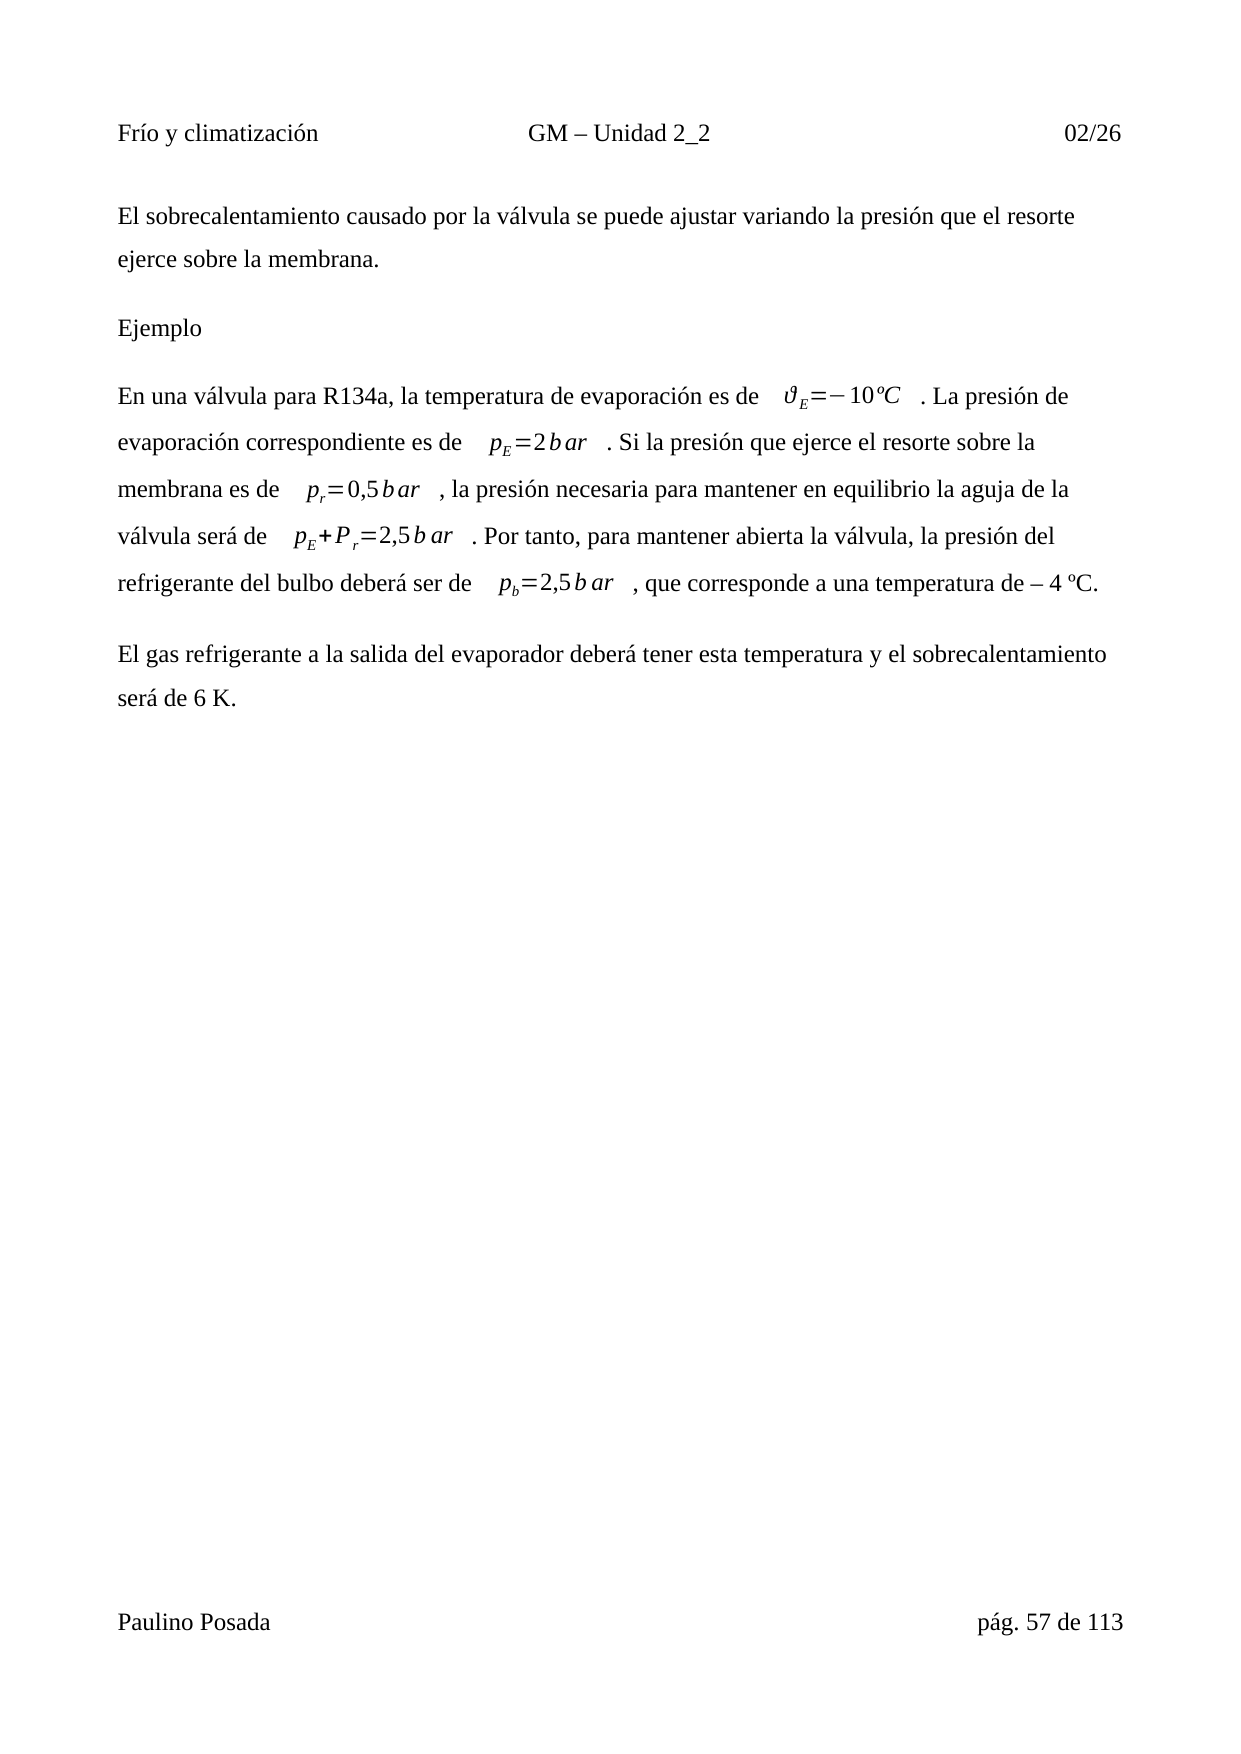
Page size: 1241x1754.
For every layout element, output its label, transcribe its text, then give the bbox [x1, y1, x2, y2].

text El sobrecalentamiento causado por la válvula se puede ajustar variando la presión que el resorte ejerce sobre la membrana. [117, 201, 1123, 273]
text El gas refrigerante a la salida del evaporador deberá tener esta temperatura y el sobrecalentamiento será de 6 K. [117, 639, 1123, 711]
text Ejemplo [117, 313, 1123, 341]
text En una válvula para R134a, la temperatura de evaporación es de . La presión de evaporación correspondiente es de . Si la presión que ejerce el resorte sobre la membrana es de , la presión necesaria para mantener en equilibrio la aguja de la válvula será de . Por tanto, para mantener abierta la válvula, la presión del refrigerante del bulbo deberá ser de , que corresponde a una temperatura de – 4 ºC. [117, 381, 1123, 600]
